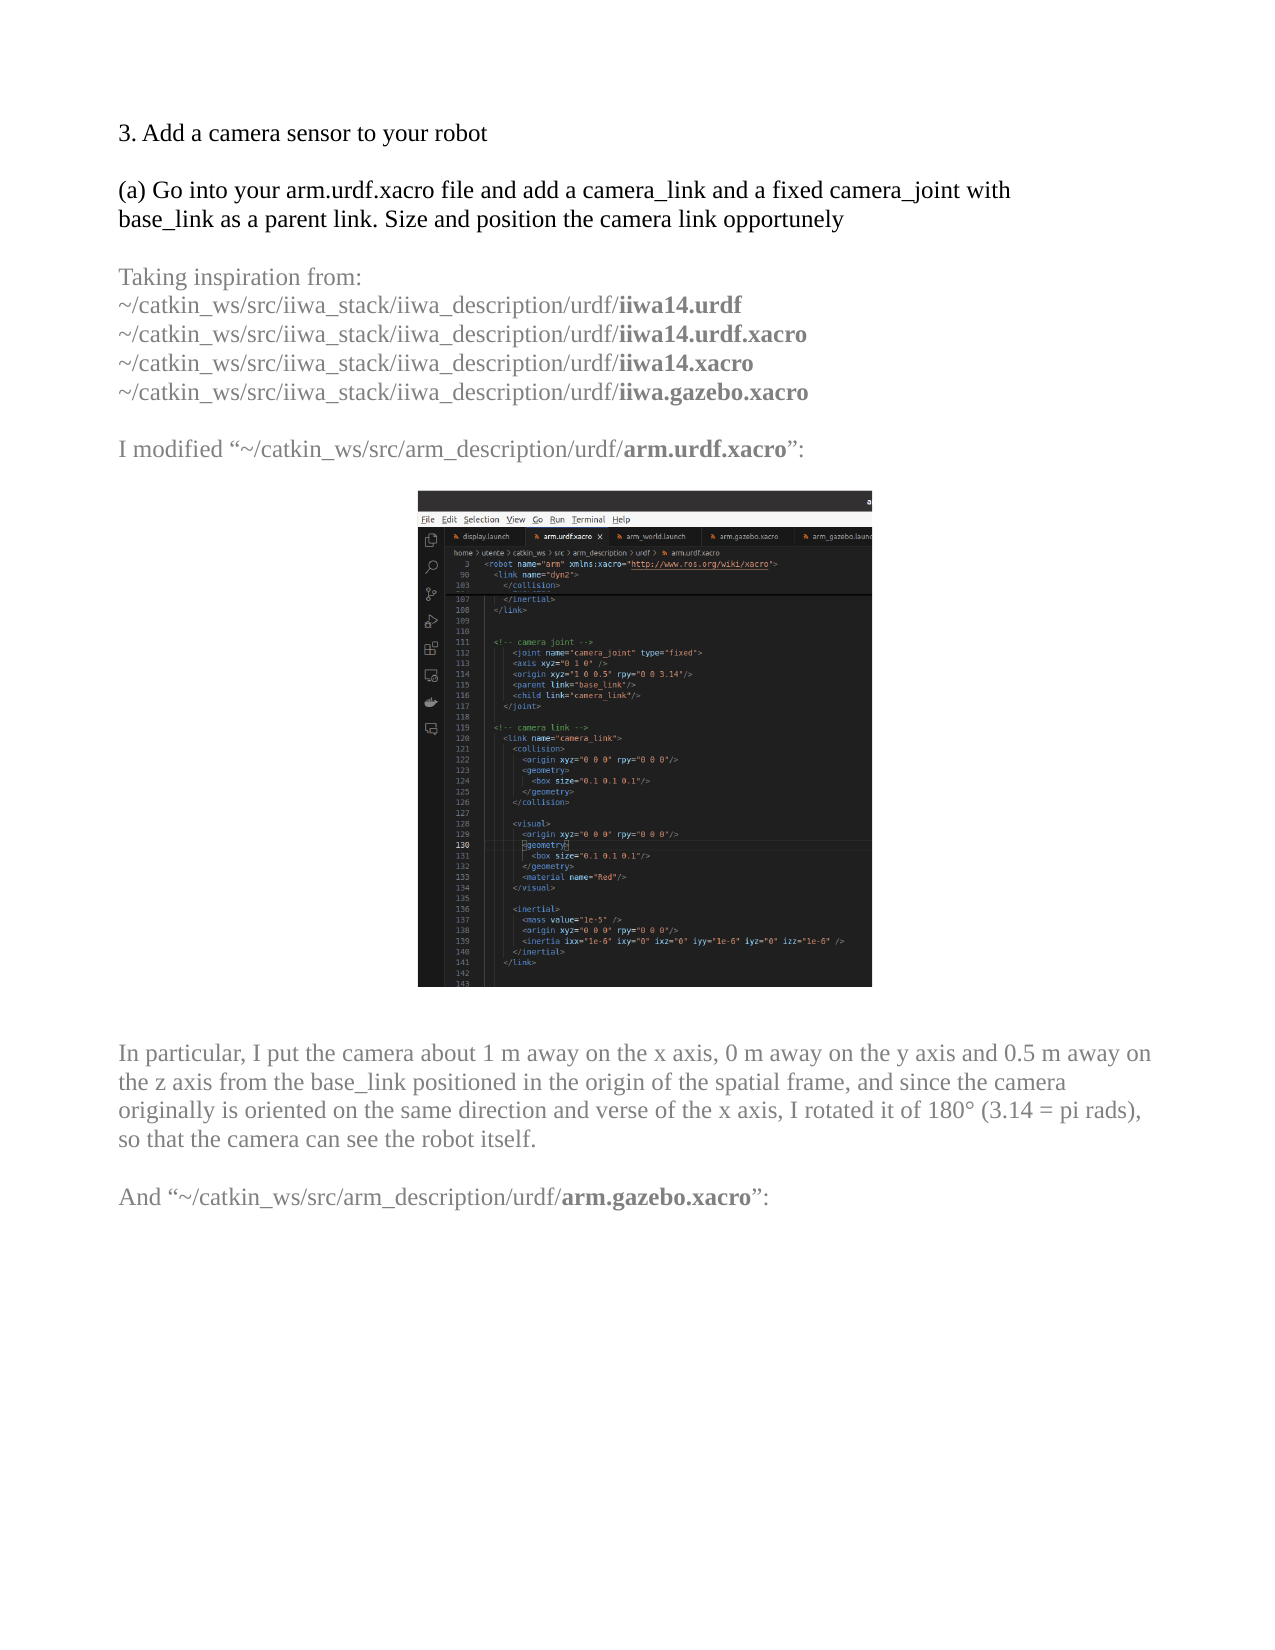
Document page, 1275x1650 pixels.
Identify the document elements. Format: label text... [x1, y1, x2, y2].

text In particular, I put the camera about 1 m away on the x axis, 0 m away on the y axis and 0.5 m away on the z axis from the base_link positioned in the origin of the spatial frame, and since the camera originally is oriented on the same direction and verse of the x axis, I rotated it of 180° (3.14 = pi rads), so that the camera can see the robot itself. [118, 1038, 1157, 1153]
text And “~/catkin_ws/src/arm_description/urdf/arm.gazebo.xacro”: [118, 1182, 1157, 1211]
text Taking inspiration from: [118, 262, 1157, 291]
text ~/catkin_ws/src/iiwa_stack/iiwa_description/urdf/iiwa14.urdf.xacro [118, 319, 1157, 348]
text ~/catkin_ws/src/iiwa_stack/iiwa_description/urdf/iiwa.gazebo.xacro [118, 377, 1157, 406]
text ~/catkin_ws/src/iiwa_stack/iiwa_description/urdf/iiwa14.xacro [118, 348, 1157, 377]
text ~/catkin_ws/src/iiwa_stack/iiwa_description/urdf/iiwa14.urdf [118, 291, 1157, 319]
text (a) Go into your arm.urdf.xacro file and add a camera_link and a fixed camera_joint with [118, 176, 1157, 204]
text I modified “~/catkin_ws/src/arm_description/urdf/arm.urdf.xacro”: [118, 434, 1157, 463]
text 3. Add a camera sensor to your robot [118, 118, 1157, 147]
text base_link as a parent link. Size and position the camera link opportunely [118, 204, 1157, 233]
